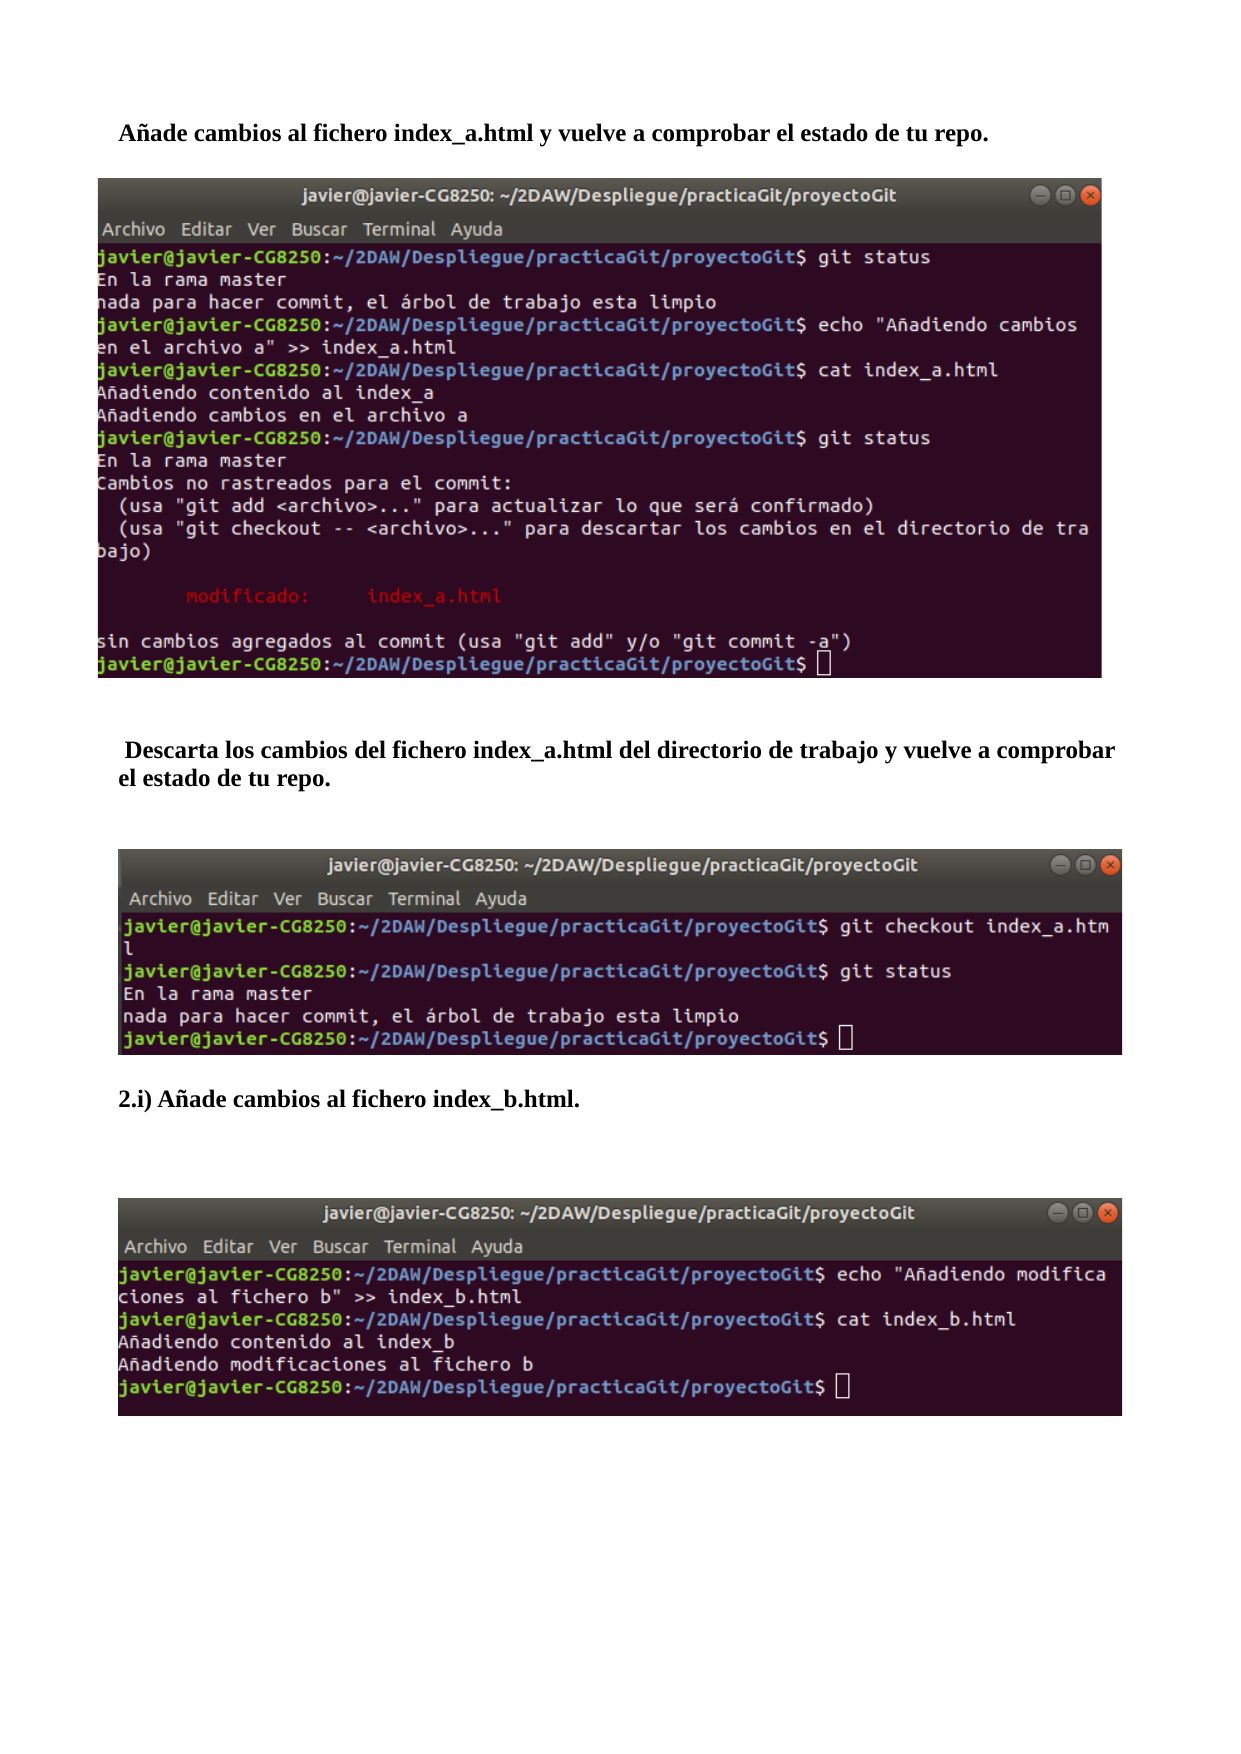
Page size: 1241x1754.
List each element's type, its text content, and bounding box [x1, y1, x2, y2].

picture [118, 1198, 1123, 1416]
picture [118, 849, 1123, 1055]
text Descarta los cambios del fichero index_a.html del directorio de trabajo y vuelve a comprobar el estado de tu repo. [118, 735, 1122, 792]
text Añade cambios al fichero index_a.html y vuelve a comprobar el estado de tu repo. [118, 118, 1122, 147]
picture [97, 178, 1102, 678]
text 2.i) Añade cambios al fichero index_b.html. [118, 1084, 1122, 1112]
